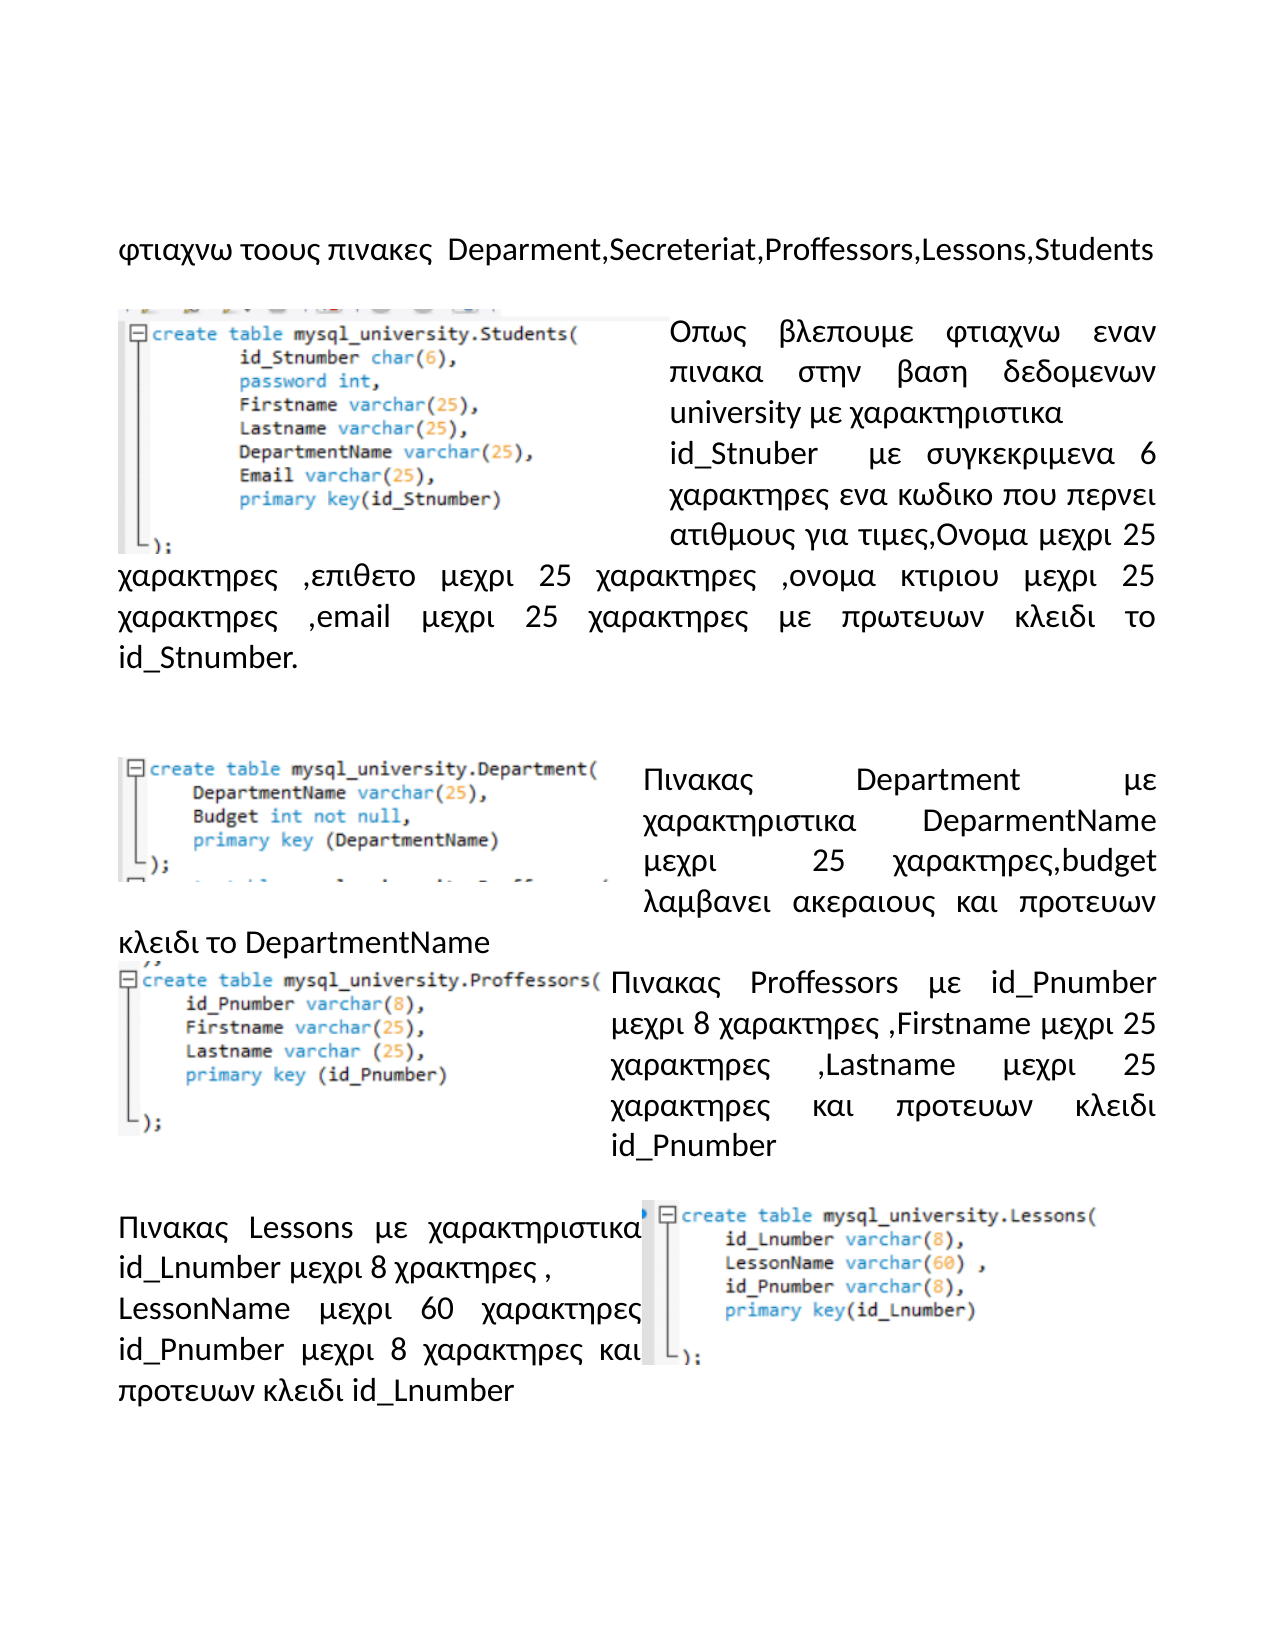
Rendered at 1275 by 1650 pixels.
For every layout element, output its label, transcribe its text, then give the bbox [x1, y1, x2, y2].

text φτιαχνω τοους πινακες Deparment,Secreteriat,Proffessors,Lessons,Students [118, 228, 1157, 269]
text Πινακας Department με χαρακτηριστικα DeparmentName μεχρι 25 χαρακτηρες,budget λαμβανει ακεραιους και προτευων κλειδι το DepartmentName [118, 758, 1157, 961]
text Οπως βλεπουμε φτιαχνω εναν πινακα στην βαση δεδομενων university με χαρακτηριστικα [670, 310, 1157, 432]
text Πινακας Lessons με χαρακτηριστικα id_Lnumber μεχρι 8 χρακτηρες , [118, 1206, 641, 1287]
picture [118, 961, 611, 1136]
text Πινακας Proffessors με id_Pnumber μεχρι 8 χαρακτηρες ,Firstname μεχρι 25 χαρακτηρες ,Lastname μεχρι 25 χαρακτηρες και προτευων κλειδι id_Pnumber [118, 961, 1157, 1165]
picture [118, 757, 644, 882]
text LessonName μεχρι 60 χαρακτηρες id_Pnumber μεχρι 8 χαρακτηρες και προτευων κλειδι id_Lnumber [118, 1287, 1157, 1409]
picture [641, 1200, 1142, 1365]
text id_Stnuber με συγκεκριμενα 6 χαρακτηρες ενα κωδικο που περνει ατιθμους για τιμες,Ονομα μεχρι 25 χαρακτηρες ,επιθετο μεχρι 25 χαρακτηρες ,ονομα κτιριου μεχρι 25 χαρακτηρες ,email μεχρι 25 χαρακτηρες με πρωτευων κλειδι το id_Stnumber. [118, 432, 1157, 676]
picture [118, 309, 670, 554]
